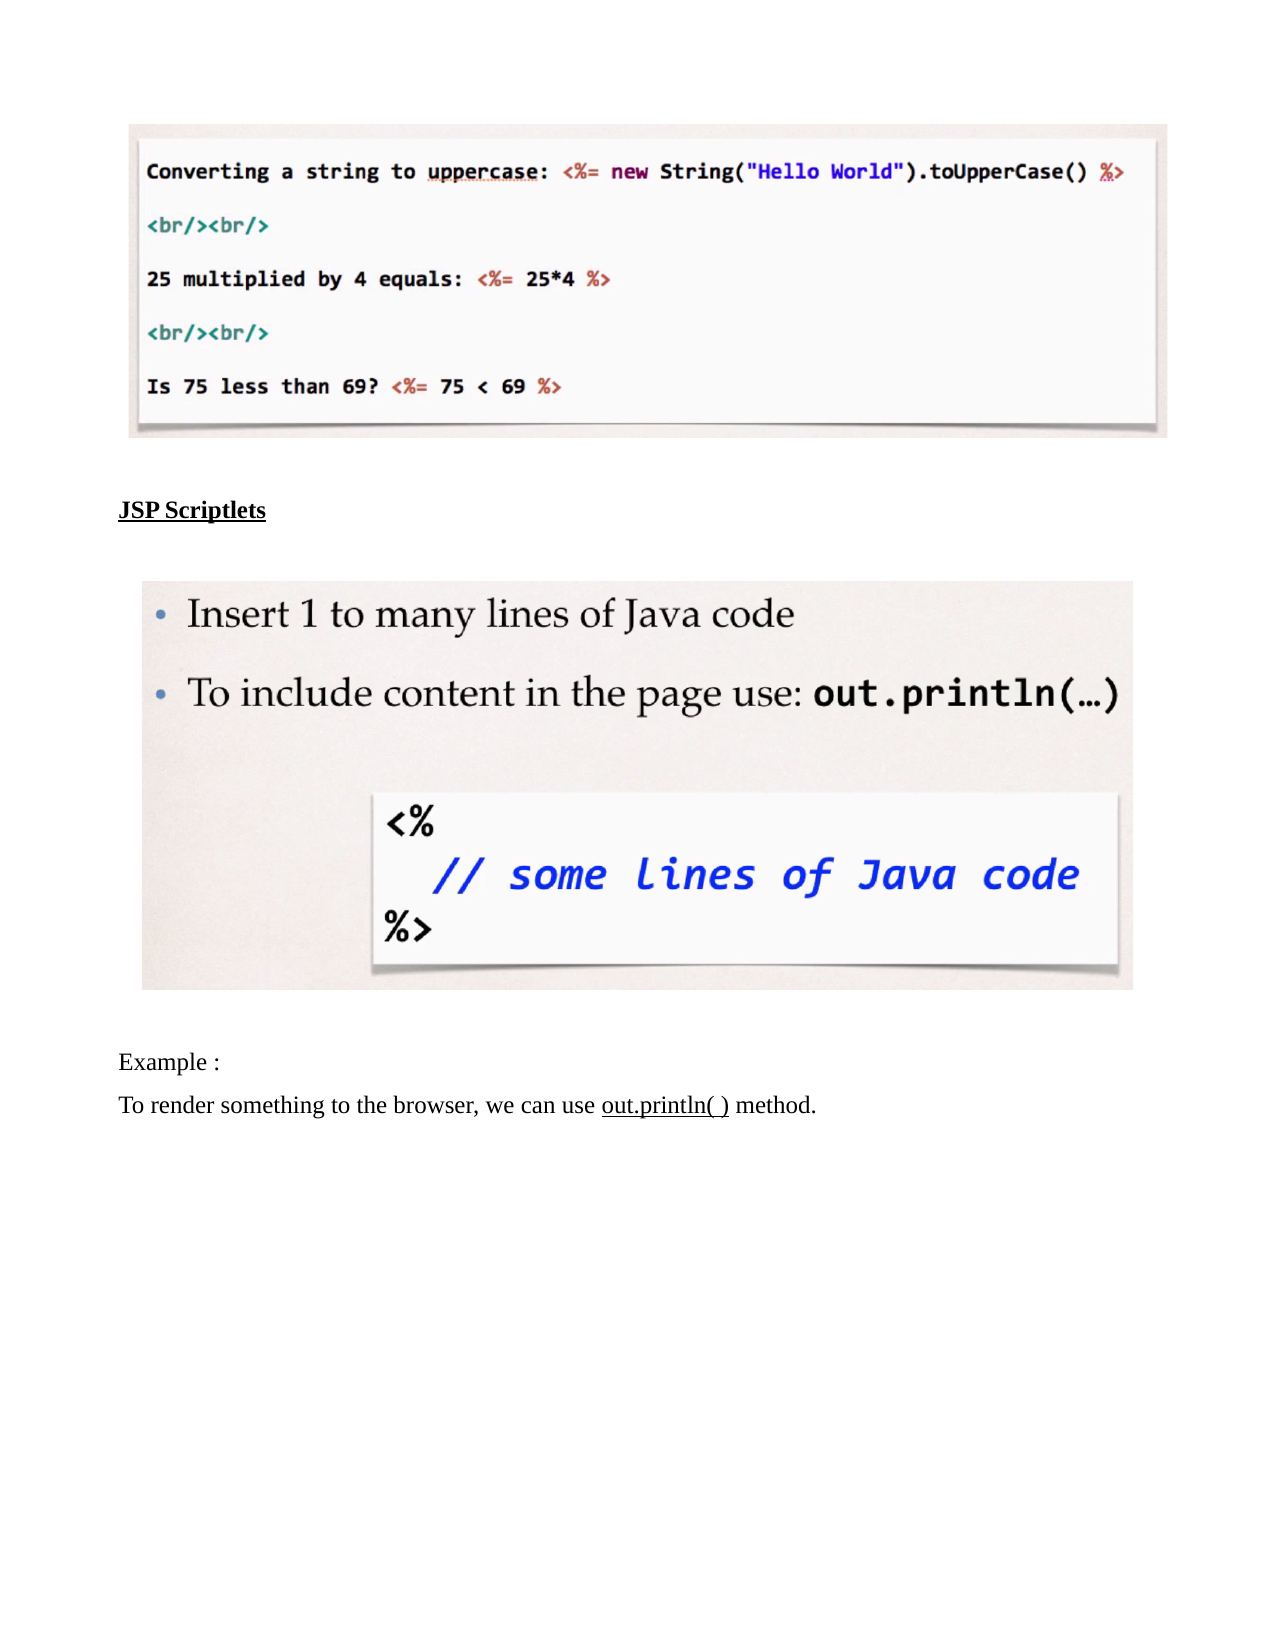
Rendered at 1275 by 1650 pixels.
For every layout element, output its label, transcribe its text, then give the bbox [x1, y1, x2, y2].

picture [128, 124, 1168, 438]
text Example : [118, 1047, 1157, 1076]
text JSP Scriptlets [118, 495, 1157, 524]
picture [141, 581, 1134, 990]
text To render something to the browser, we can use out.println( ) method. [118, 1091, 1157, 1119]
